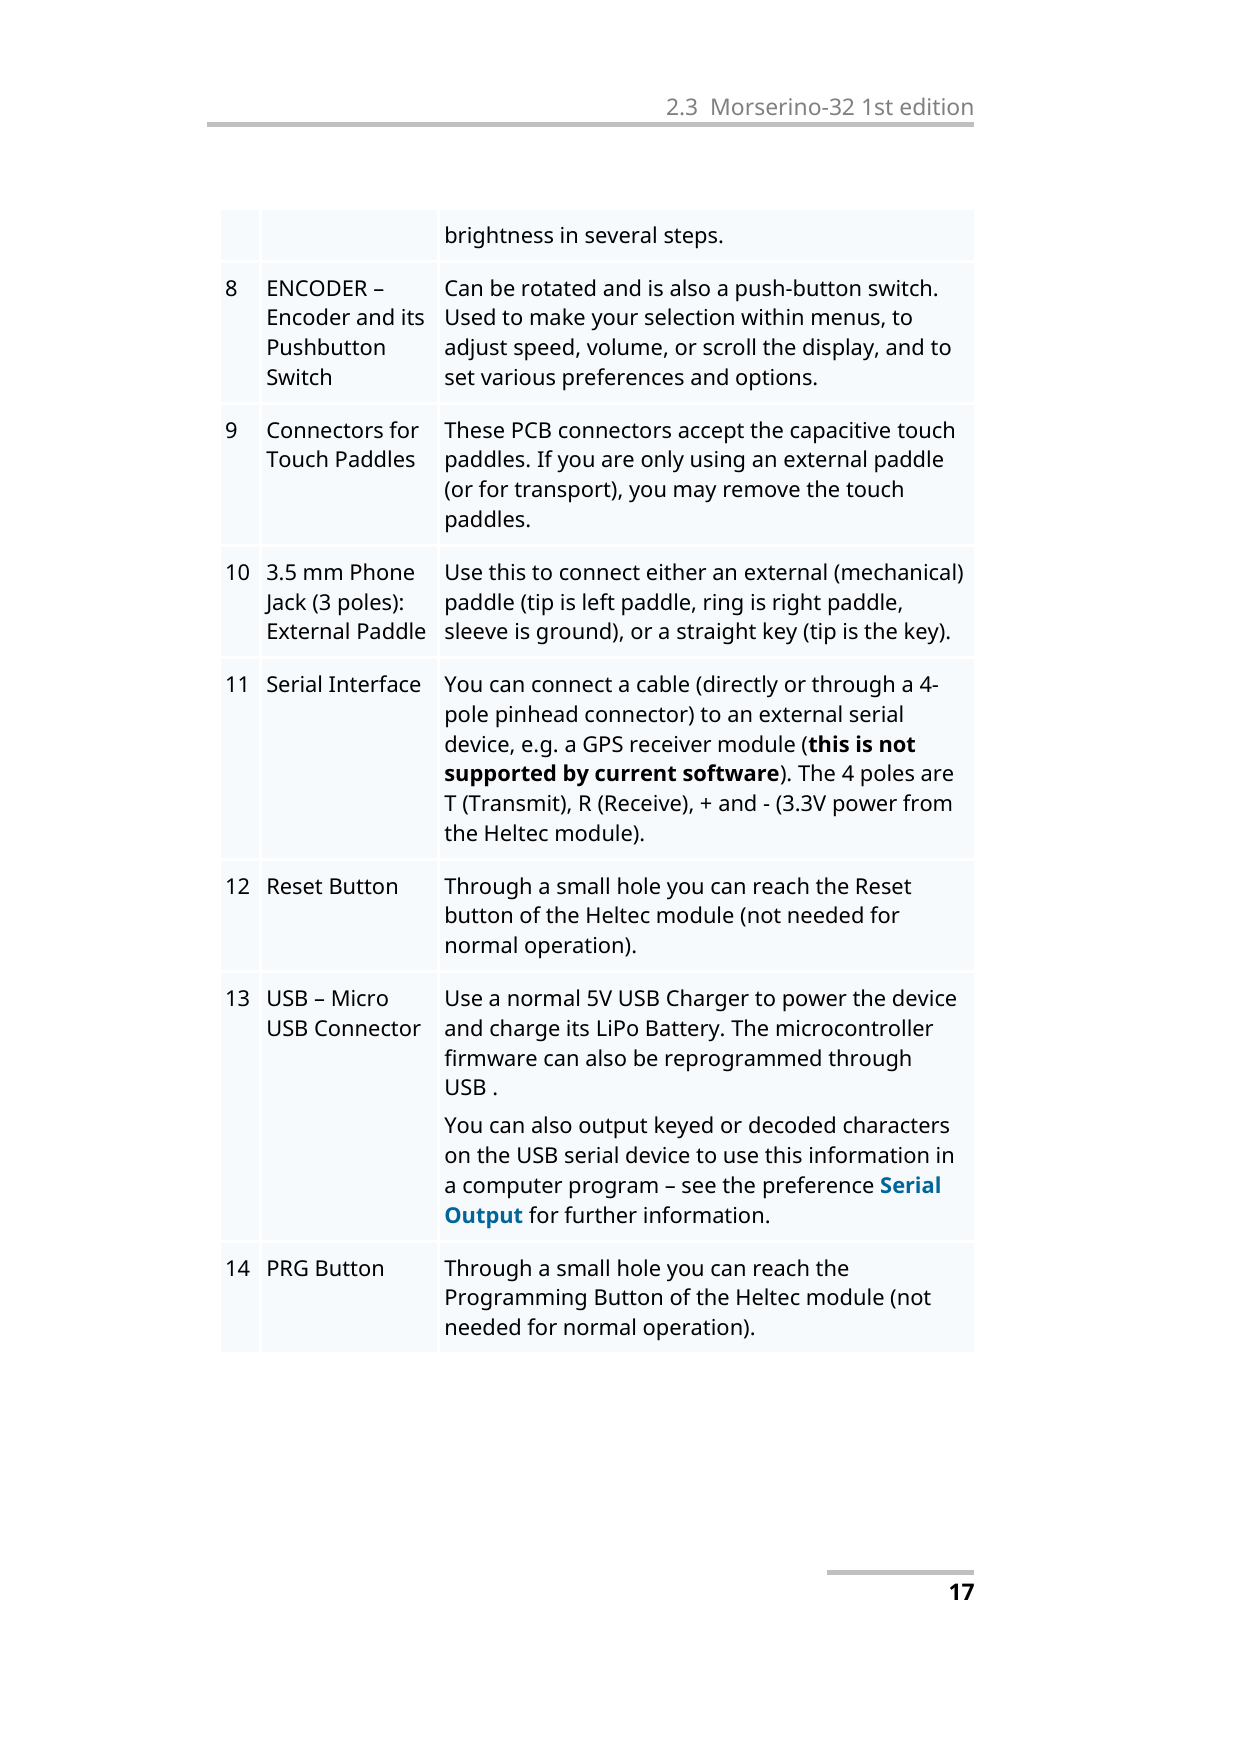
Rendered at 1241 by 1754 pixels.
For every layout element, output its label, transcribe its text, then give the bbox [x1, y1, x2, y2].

table_cell [262, 210, 437, 259]
table_cell 11 [221, 659, 259, 858]
table_cell brightness in several steps. [440, 210, 974, 259]
table_cell Use this to connect either an external (mechanical) paddle (tip is left paddle, ring is right paddle, sleeve is ground), or a straight key (tip is the key). [440, 547, 974, 656]
table_cell Use a normal 5V USB Charger to power the device and charge its LiPo Battery. The microcontroller firmware can also be reprogrammed through USB . You can also output keyed or decoded characters on the USB serial device to use this information in a computer program – see the preference Serial Output for further information. [440, 973, 974, 1239]
table_cell Through a small hole you can reach the Reset button of the Heltec module (not needed for normal operation). [440, 861, 974, 970]
table_cell Connectors for Touch Paddles [262, 405, 437, 544]
table_cell Serial Interface [262, 659, 437, 858]
table_cell 8 [221, 263, 259, 402]
table_cell USB – Micro USB Connector [262, 973, 437, 1239]
table_cell You can connect a cable (directly or through a 4-pole pinhead connector) to an external serial device, e.g. a GPS receiver module (this is not supported by current software). The 4 poles are T (Transmit), R (Receive), + and - (3.3V power from the Heltec module). [440, 659, 974, 858]
table_cell ENCODER – Encoder and its Pushbutton Switch [262, 263, 437, 402]
table_cell 9 [221, 405, 259, 544]
table_cell 10 [221, 547, 259, 656]
table_cell These PCB connectors accept the capacitive touch paddles. If you are only using an external paddle (or for transport), you may remove the touch paddles. [440, 405, 974, 544]
table_cell Reset Button [262, 861, 437, 970]
table_cell Can be rotated and is also a push-button switch. Used to make your selection within menus, to adjust speed, volume, or scroll the display, and to set various preferences and options. [440, 263, 974, 402]
table_cell 13 [221, 973, 259, 1239]
table_cell 14 [221, 1243, 259, 1352]
table_cell [221, 210, 259, 259]
table_cell 3.5 mm Phone Jack (3 poles): External Paddle [262, 547, 437, 656]
table_cell 12 [221, 861, 259, 970]
table_cell Through a small hole you can reach the Programming Button of the Heltec module (not needed for normal operation). [440, 1243, 974, 1352]
table_cell PRG Button [262, 1243, 437, 1352]
